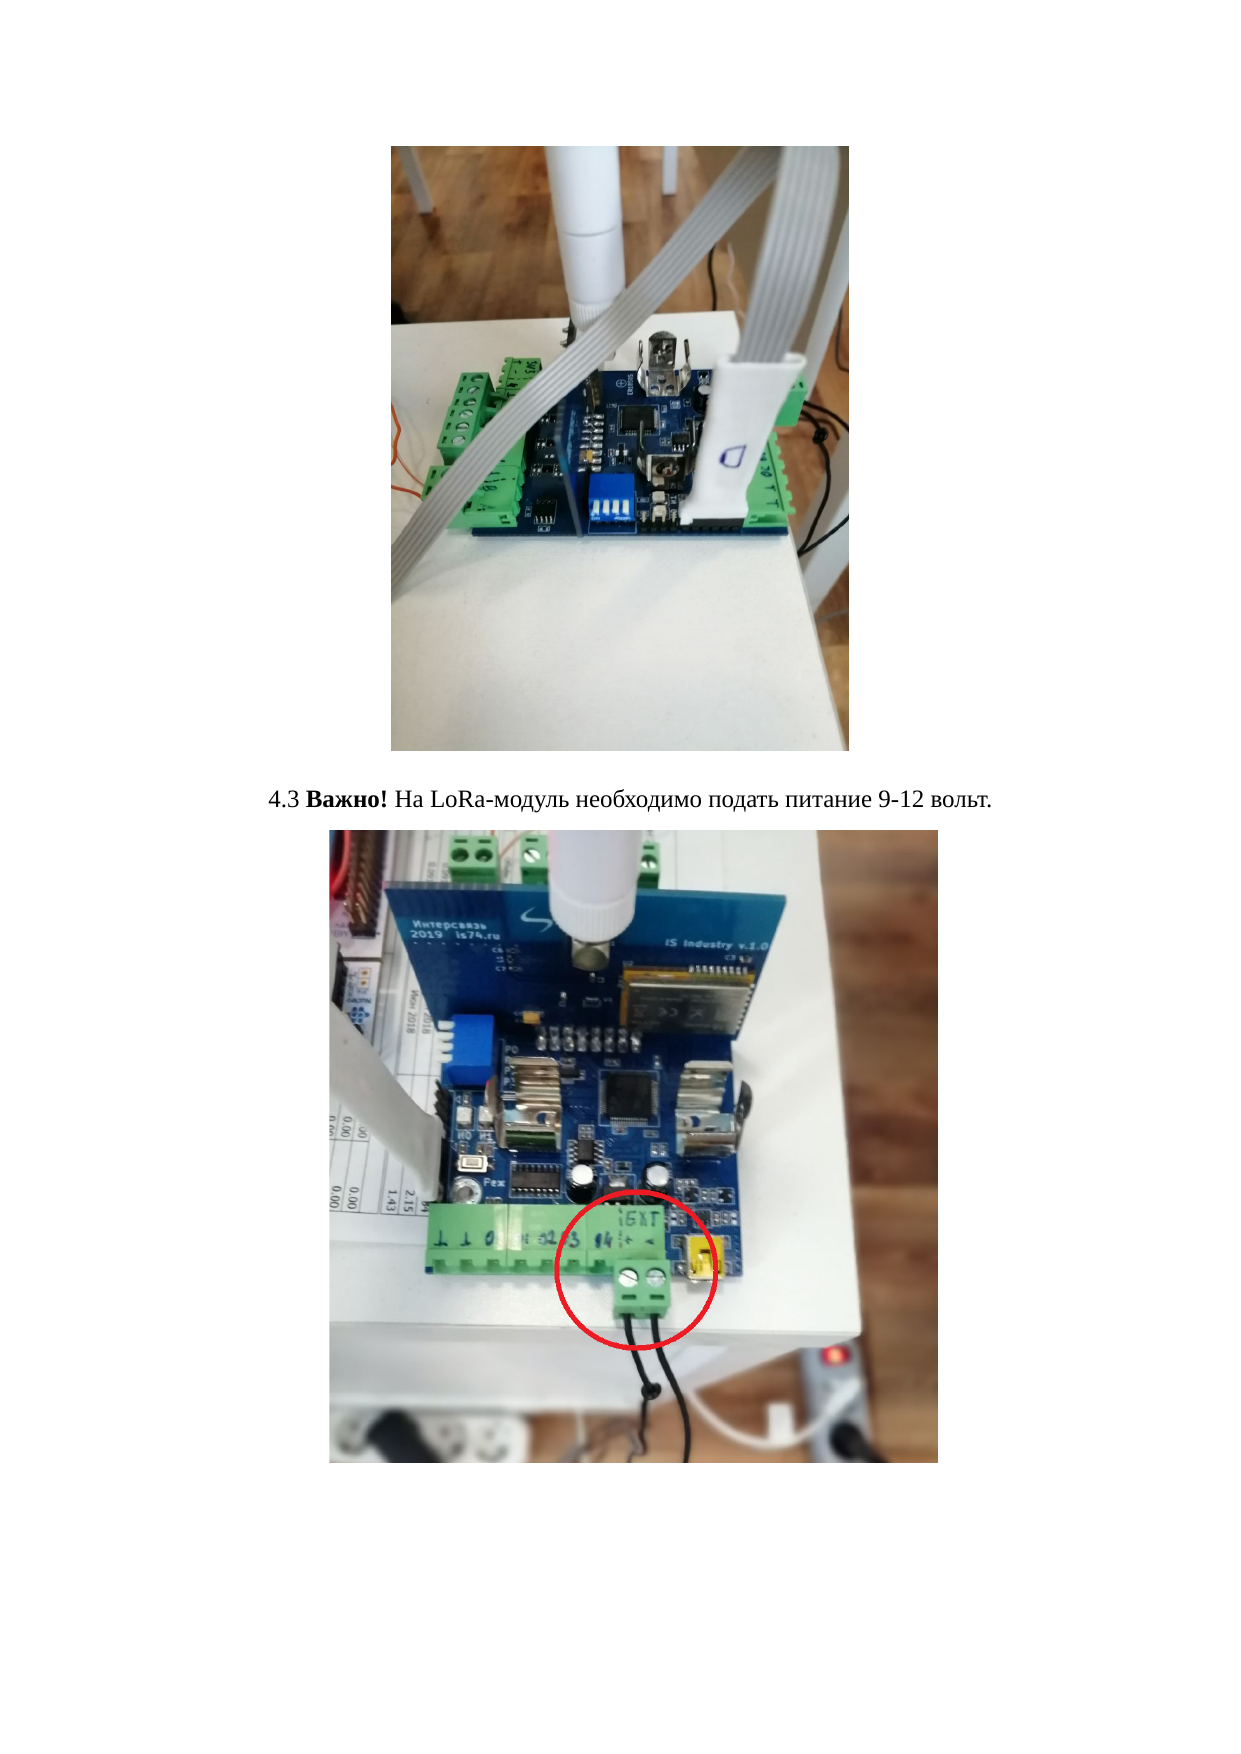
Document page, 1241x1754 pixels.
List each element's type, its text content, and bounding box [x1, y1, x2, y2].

list Важно! На LoRa-модуль необходимо подать питание 9-12 вольт. [268, 784, 1122, 813]
picture [391, 146, 849, 751]
